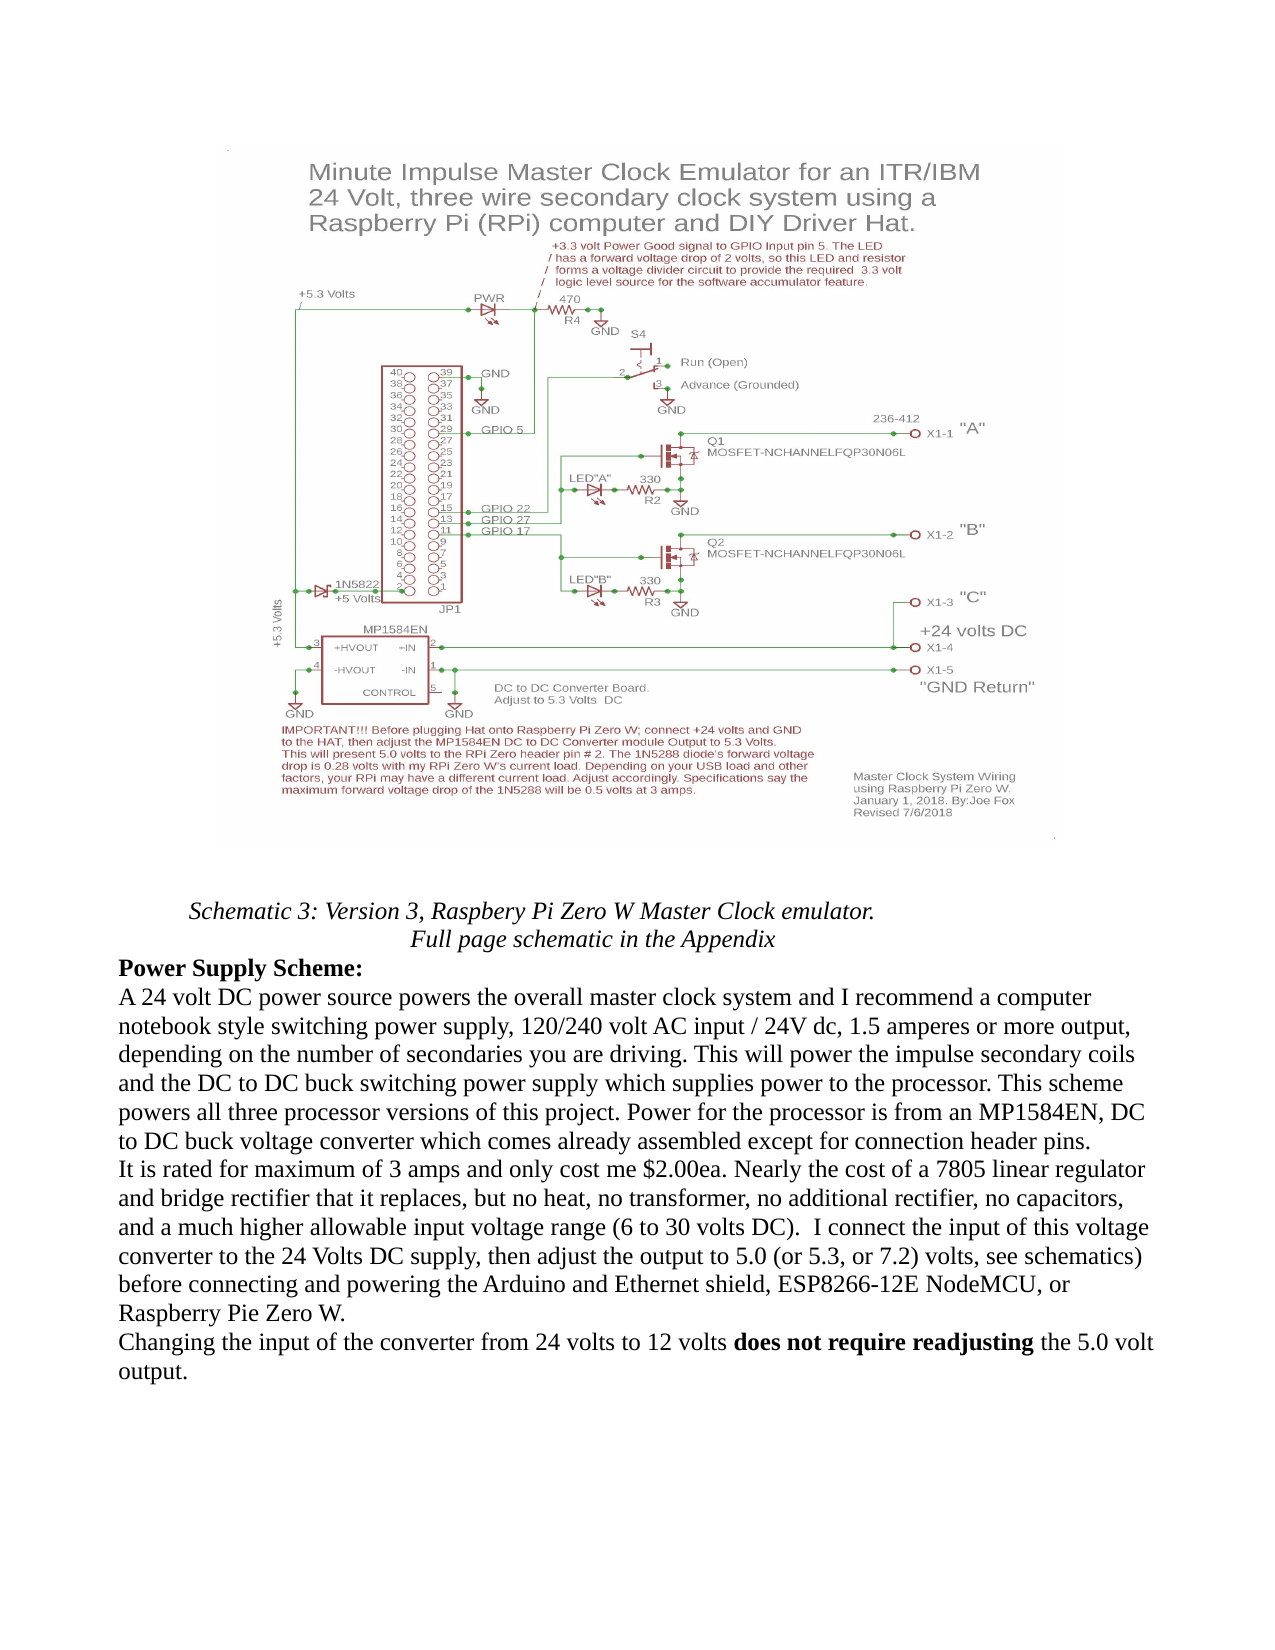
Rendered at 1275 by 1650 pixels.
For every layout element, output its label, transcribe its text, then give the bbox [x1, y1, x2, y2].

picture [216, 146, 1059, 842]
text Schematic 3: Version 3, Raspbery Pi Zero W Master Clock emulator. Full page schematic in the Appendix [189, 896, 1086, 953]
text A 24 volt DC power source powers the overall master clock system and I recommend a computer notebook style switching power supply, 120/240 volt AC input / 24V dc, 1.5 amperes or more output, depending on the number of secondaries you are driving. This will power the impulse secondary coils and the DC to DC buck switching power supply which supplies power to the processor. This scheme powers all three processor versions of this project. Power for the processor is from an MP1584EN, DC to DC buck voltage converter which comes already assembled except for connection header pins. [118, 982, 1157, 1154]
text It is rated for maximum of 3 amps and only cost me $2.00ea. Nearly the cost of a 7805 linear regulator and bridge rectifier that it replaces, but no heat, no transformer, no additional rectifier, no capacitors, and a much higher allowable input voltage range (6 to 30 volts DC). I connect the input of this voltage converter to the 24 Volts DC supply, then adjust the output to 5.0 (or 5.3, or 7.2) volts, see schematics) before connecting and powering the Arduino and Ethernet shield, ESP8266-12E NodeMCU, or Raspberry Pie Zero W. [118, 1154, 1157, 1327]
text Changing the input of the converter from 24 volts to 12 volts does not require readjusting the 5.0 volt output. [118, 1327, 1157, 1384]
text Power Supply Scheme: [118, 911, 1157, 982]
